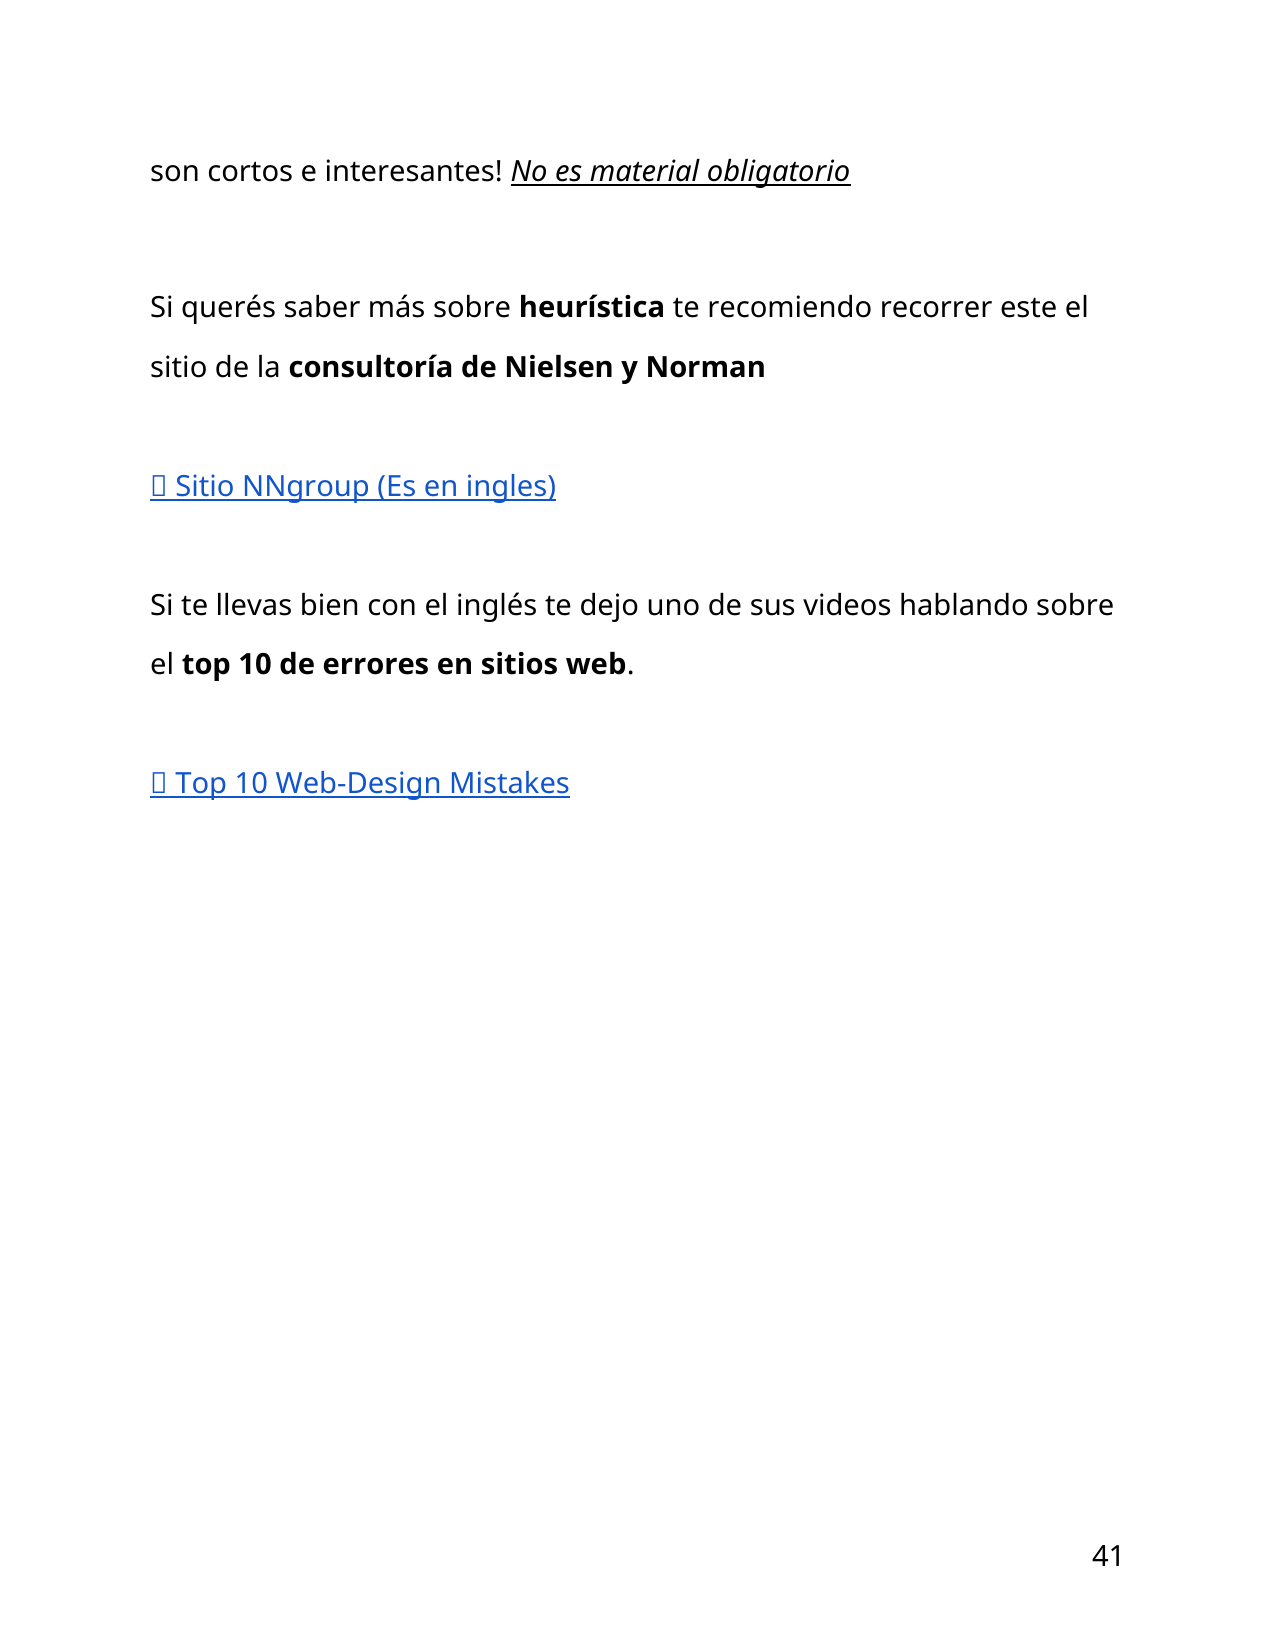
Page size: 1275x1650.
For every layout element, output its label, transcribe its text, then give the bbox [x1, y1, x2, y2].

text Si querés saber más sobre heurística te recomiendo recorrer este el sitio de la consultoría de Nielsen y Norman [150, 287, 1125, 386]
text Si te llevas bien con el inglés te dejo uno de sus videos hablando sobre el top 10 de errores en sitios web. [150, 584, 1125, 683]
text 🔗 Top 10 Web-Design Mistakes [150, 762, 1125, 802]
text son cortos e interesantes! No es material obligatorio [150, 150, 1125, 190]
text 🔗 Sitio NNgroup (Es en ingles) [150, 465, 1125, 505]
